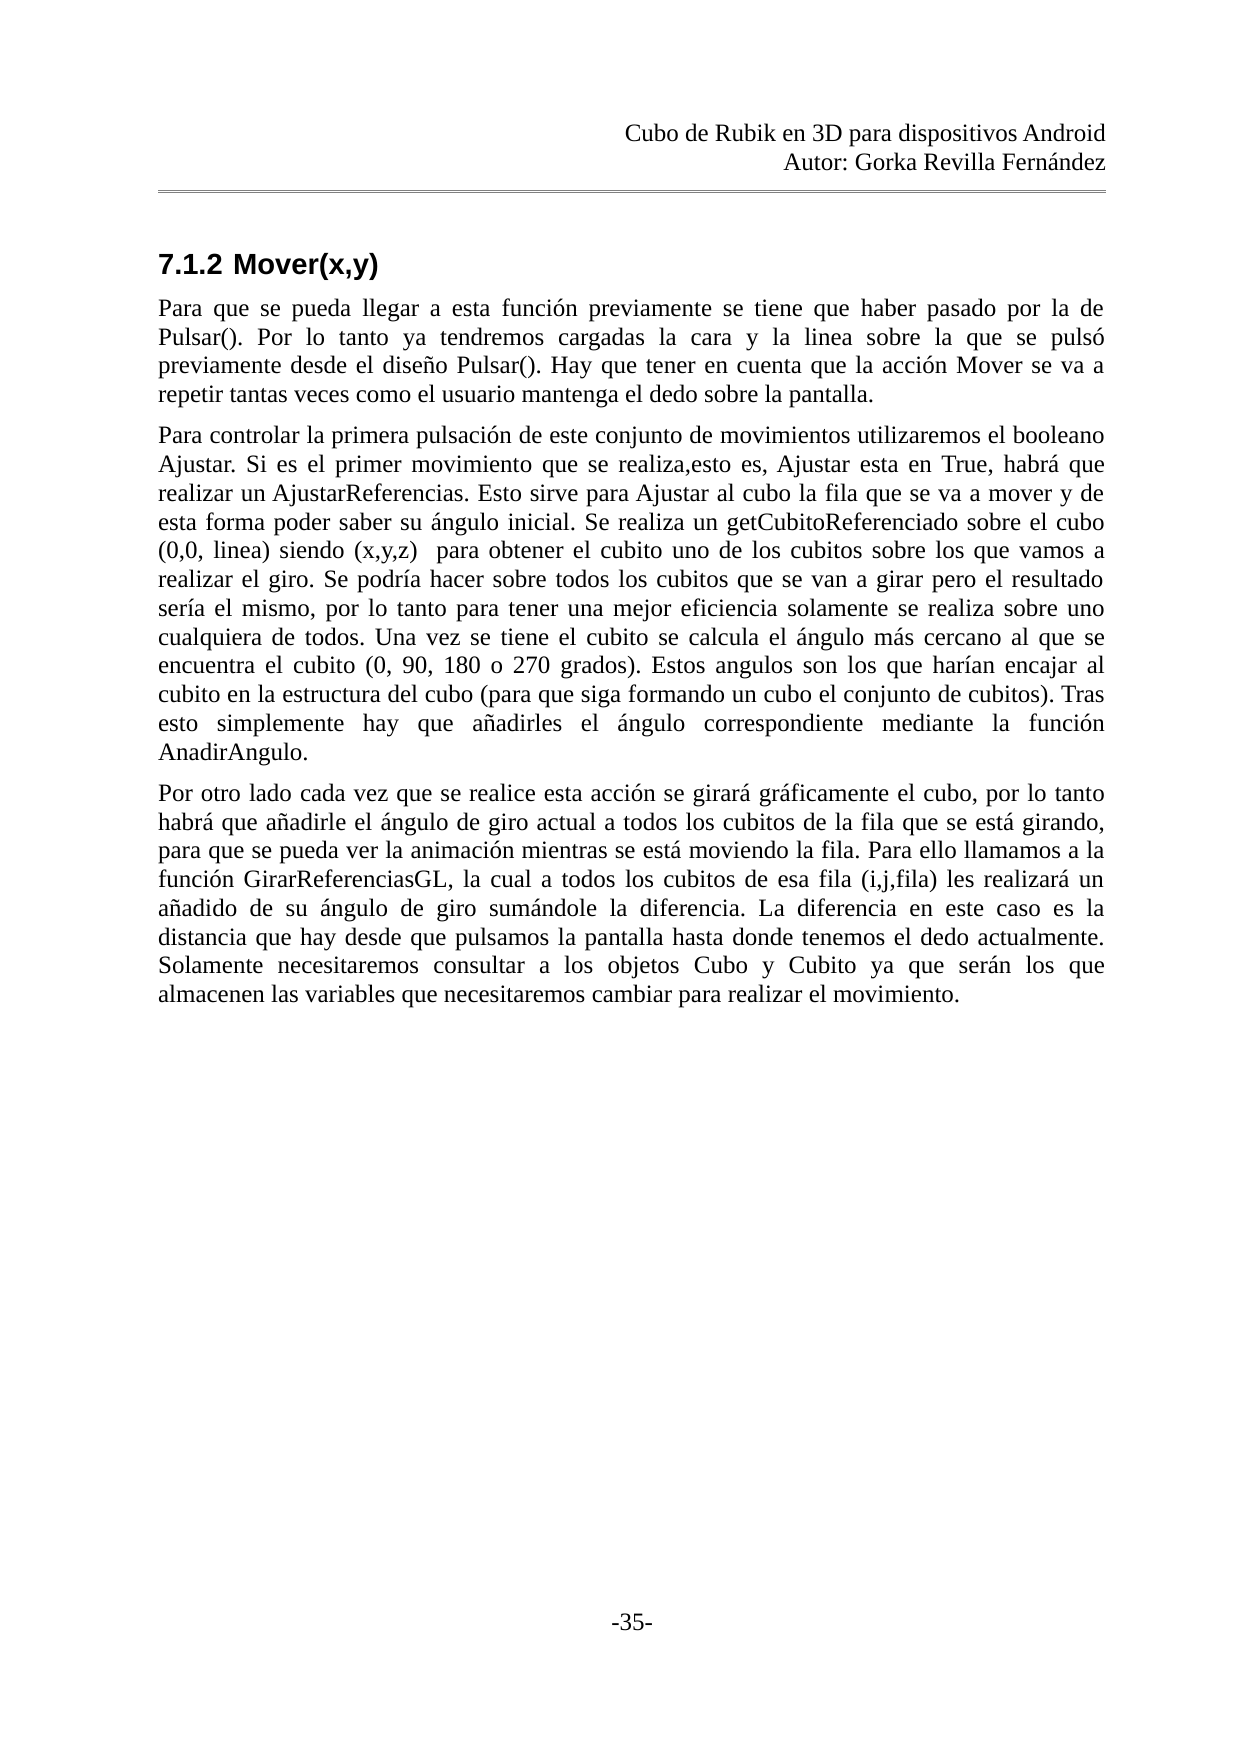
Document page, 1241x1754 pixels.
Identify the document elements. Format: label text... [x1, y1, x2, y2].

subtitle Mover(x,y) [158, 247, 1106, 280]
text Para que se pueda llegar a esta función previamente se tiene que haber pasado por la de Pulsar(). Por lo tanto ya tendremos cargadas la cara y la linea sobre la que se pulsó previamente desde el diseño Pulsar(). Hay que tener en cuenta que la acción Mover se va a repetir tantas veces como el usuario mantenga el dedo sobre la pantalla. [158, 293, 1106, 408]
text Para controlar la primera pulsación de este conjunto de movimientos utilizaremos el booleano Ajustar. Si es el primer movimiento que se realiza,esto es, Ajustar esta en True, habrá que realizar un AjustarReferencias. Esto sirve para Ajustar al cubo la fila que se va a mover y de esta forma poder saber su ángulo inicial. Se realiza un getCubitoReferenciado sobre el cubo (0,0, linea) siendo (x,y,z) para obtener el cubito uno de los cubitos sobre los que vamos a realizar el giro. Se podría hacer sobre todos los cubitos que se van a girar pero el resultado sería el mismo, por lo tanto para tener una mejor eficiencia solamente se realiza sobre uno cualquiera de todos. Una vez se tiene el cubito se calcula el ángulo más cercano al que se encuentra el cubito (0, 90, 180 o 270 grados). Estos angulos son los que harían encajar al cubito en la estructura del cubo (para que siga formando un cubo el conjunto de cubitos). Tras esto simplemente hay que añadirles el ángulo correspondiente mediante la función AnadirAngulo. [158, 420, 1106, 765]
text Por otro lado cada vez que se realice esta acción se girará gráficamente el cubo, por lo tanto habrá que añadirle el ángulo de giro actual a todos los cubitos de la fila que se está girando, para que se pueda ver la animación mientras se está moviendo la fila. Para ello llamamos a la función GirarReferenciasGL, la cual a todos los cubitos de esa fila (i,j,fila) les realizará un añadido de su ángulo de giro sumándole la diferencia. La diferencia en este caso es la distancia que hay desde que pulsamos la pantalla hasta donde tenemos el dedo actualmente. Solamente necesitaremos consultar a los objetos Cubo y Cubito ya que serán los que almacenen las variables que necesitaremos cambiar para realizar el movimiento. [158, 778, 1106, 1008]
